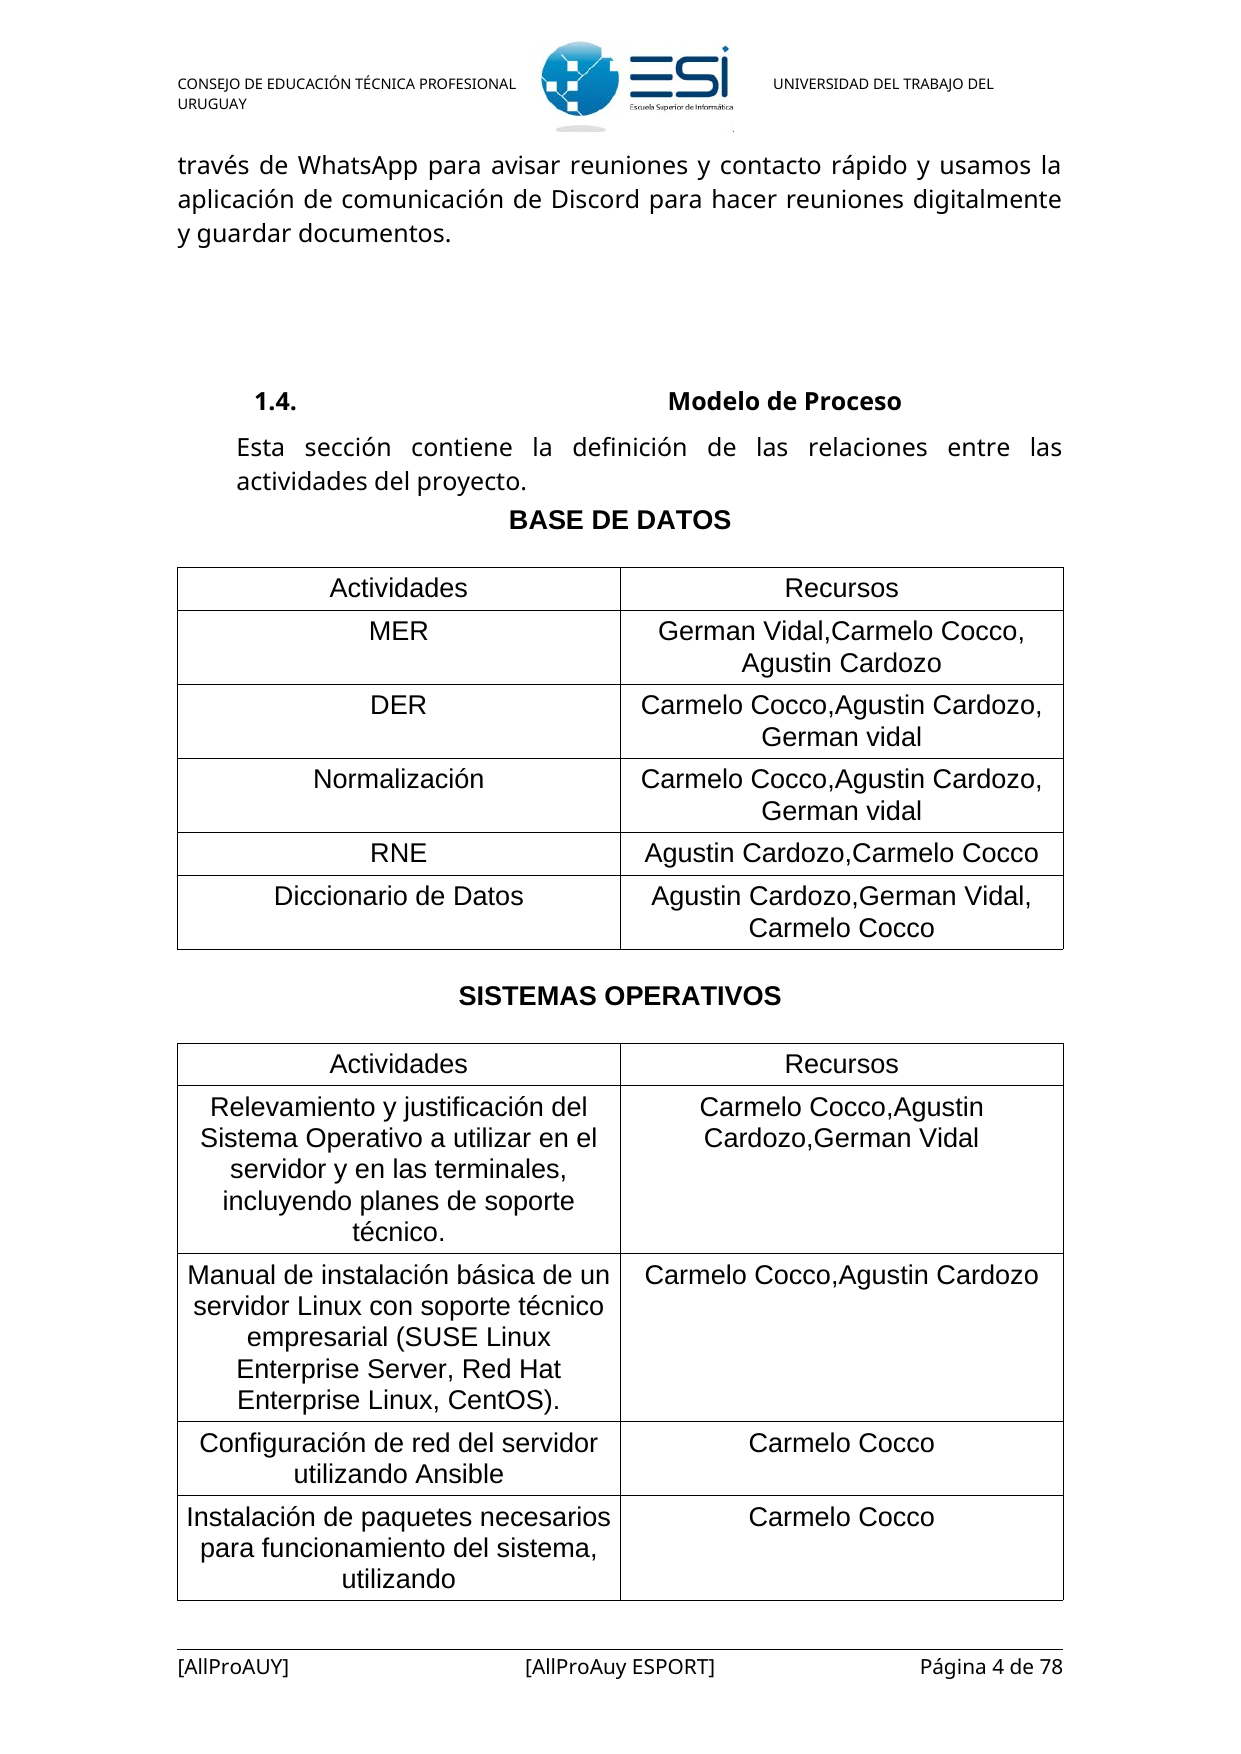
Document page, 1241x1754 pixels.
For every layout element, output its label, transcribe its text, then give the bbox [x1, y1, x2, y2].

table_cell DER [178, 685, 620, 758]
table_cell Agustin Cardozo,Carmelo Cocco [621, 833, 1063, 874]
table_cell Carmelo Cocco [621, 1496, 1063, 1600]
table_cell Carmelo Cocco,Agustin Cardozo, German vidal [621, 759, 1063, 832]
table_cell Carmelo Cocco,Agustin Cardozo [621, 1254, 1063, 1421]
table_header Recursos [621, 568, 1063, 609]
table_cell Carmelo Cocco,Agustin Cardozo,German Vidal [621, 1086, 1063, 1253]
subtitle Modelo de Proceso [254, 383, 1063, 417]
table_header Actividades [178, 568, 620, 609]
text través de WhatsApp para avisar reuniones y contacto rápido y usamos la aplicación de comunicación de Discord para hacer reuniones digitalmente y guardar documentos. [177, 148, 1063, 250]
text Esta sección contiene la definición de las relaciones entre las actividades del proyecto. [236, 430, 1063, 498]
table_cell Manual de instalación básica de un servidor Linux con soporte técnico empresarial (SUSE Linux Enterprise Server, Red Hat Enterprise Linux, CentOS). [178, 1254, 620, 1421]
table_cell Instalación de paquetes necesarios para funcionamiento del sistema, utilizando [178, 1496, 620, 1600]
table_cell Diccionario de Datos [178, 876, 620, 948]
text BASE DE DATOS [177, 504, 1063, 535]
table_cell Carmelo Cocco [621, 1422, 1063, 1495]
table_header Recursos [621, 1044, 1063, 1085]
table_cell Configuración de red del servidor utilizando Ansible [178, 1422, 620, 1495]
table_cell MER [178, 611, 620, 683]
table_cell Agustin Cardozo,German Vidal, Carmelo Cocco [621, 876, 1063, 948]
table_cell RNE [178, 833, 620, 874]
table_cell Relevamiento y justificación del Sistema Operativo a utilizar en el servidor y en las terminales, incluyendo planes de soporte técnico. [178, 1086, 620, 1253]
table_cell Normalización [178, 759, 620, 832]
table_cell German Vidal,Carmelo Cocco, Agustin Cardozo [621, 611, 1063, 683]
table_cell Carmelo Cocco,Agustin Cardozo, German vidal [621, 685, 1063, 758]
picture [534, 39, 734, 132]
table_header Actividades [178, 1044, 620, 1085]
text SISTEMAS OPERATIVOS [177, 980, 1063, 1011]
